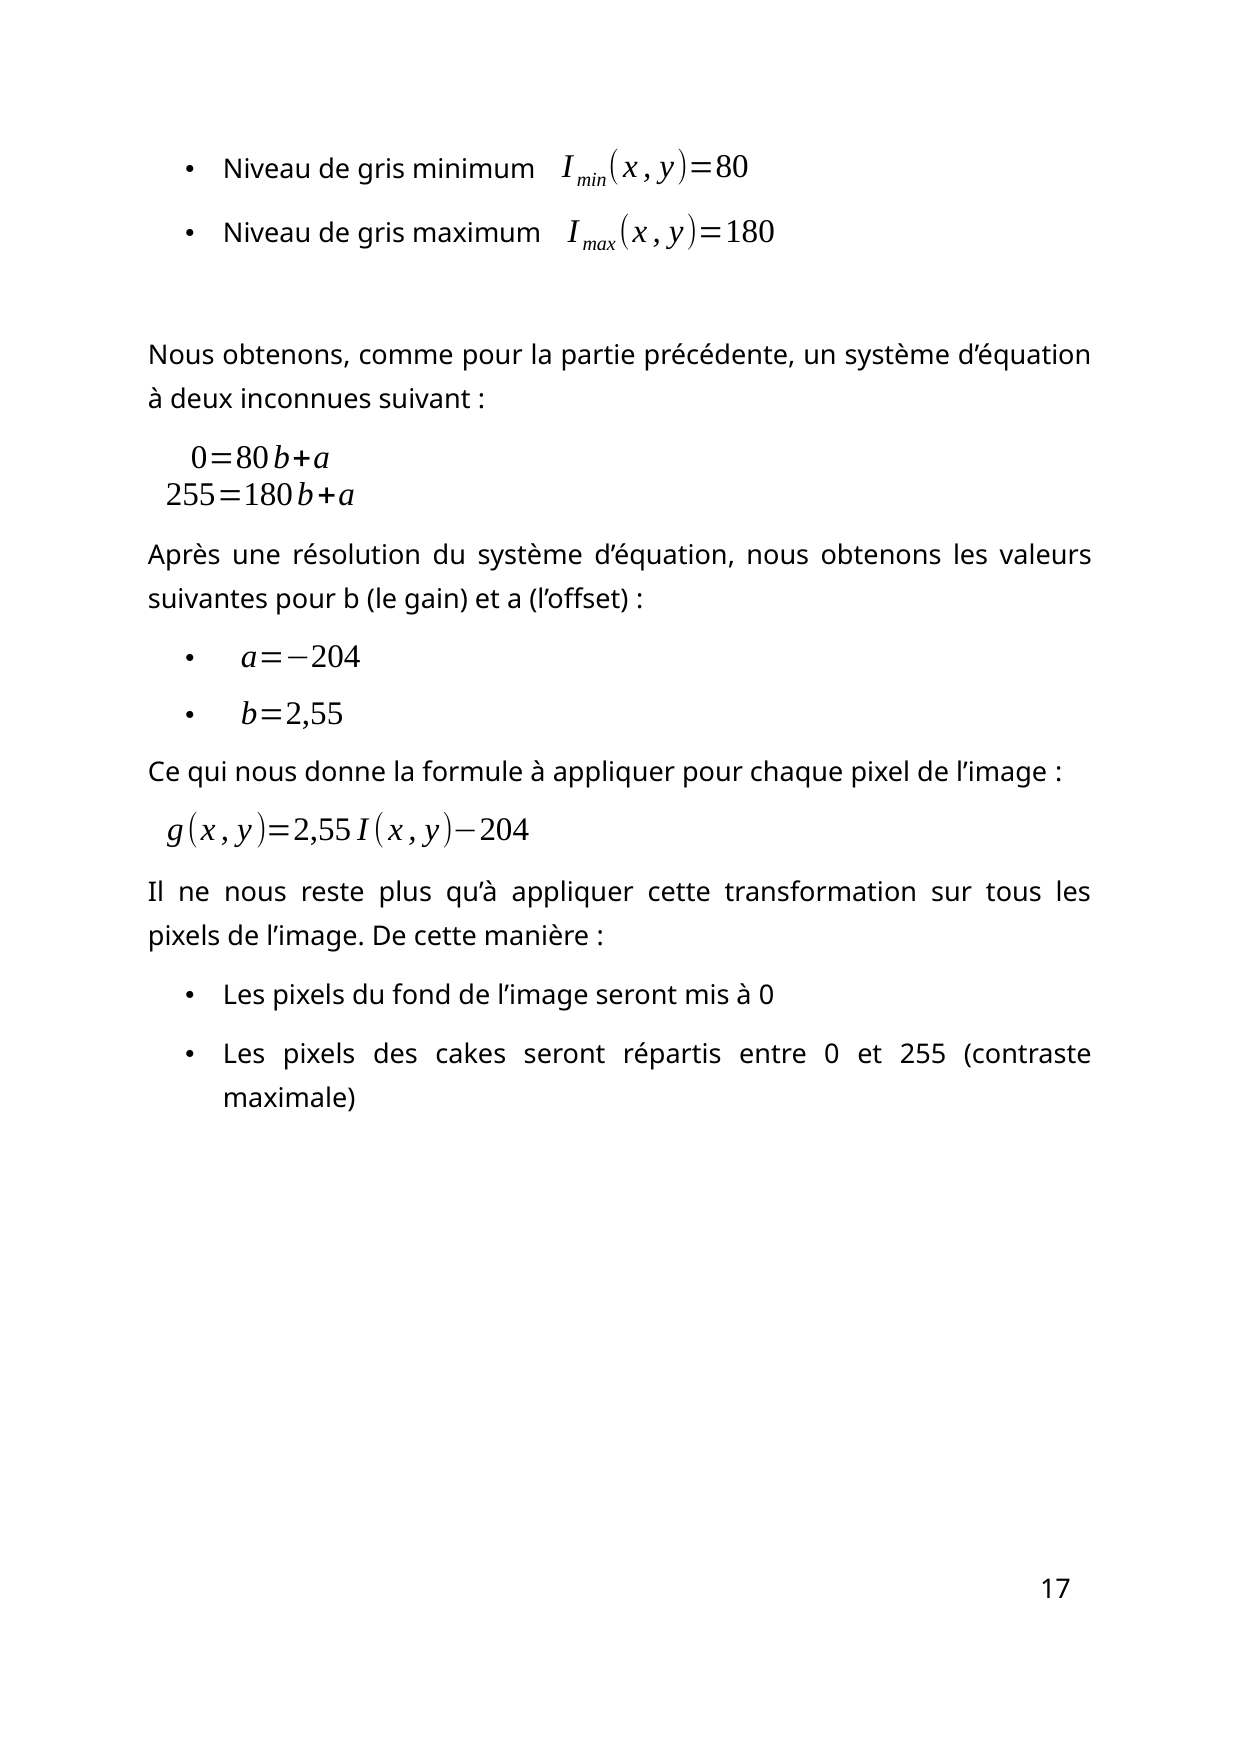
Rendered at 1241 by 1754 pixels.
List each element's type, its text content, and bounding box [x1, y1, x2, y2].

list Niveau de gris maximum [185, 212, 1093, 254]
text Il ne nous reste plus qu’à appliquer cette transformation sur tous les pixels de l’image. De cette manière : [148, 873, 1093, 954]
text Après une résolution du système d’équation, nous obtenons les valeurs suivantes pour b (le gain) et a (l’offset) : [148, 535, 1093, 616]
list Les pixels du fond de l’image seront mis à 0 [185, 976, 1093, 1012]
list Les pixels des cakes seront répartis entre 0 et 255 (contraste maximale) [185, 1034, 1093, 1115]
list Niveau de gris minimum [185, 148, 1093, 190]
text Nous obtenons, comme pour la partie précédente, un système d’équation à deux inconnues suivant : [148, 335, 1093, 416]
text Ce qui nous donne la formule à appliquer pour chaque pixel de l’image : [148, 752, 1093, 789]
